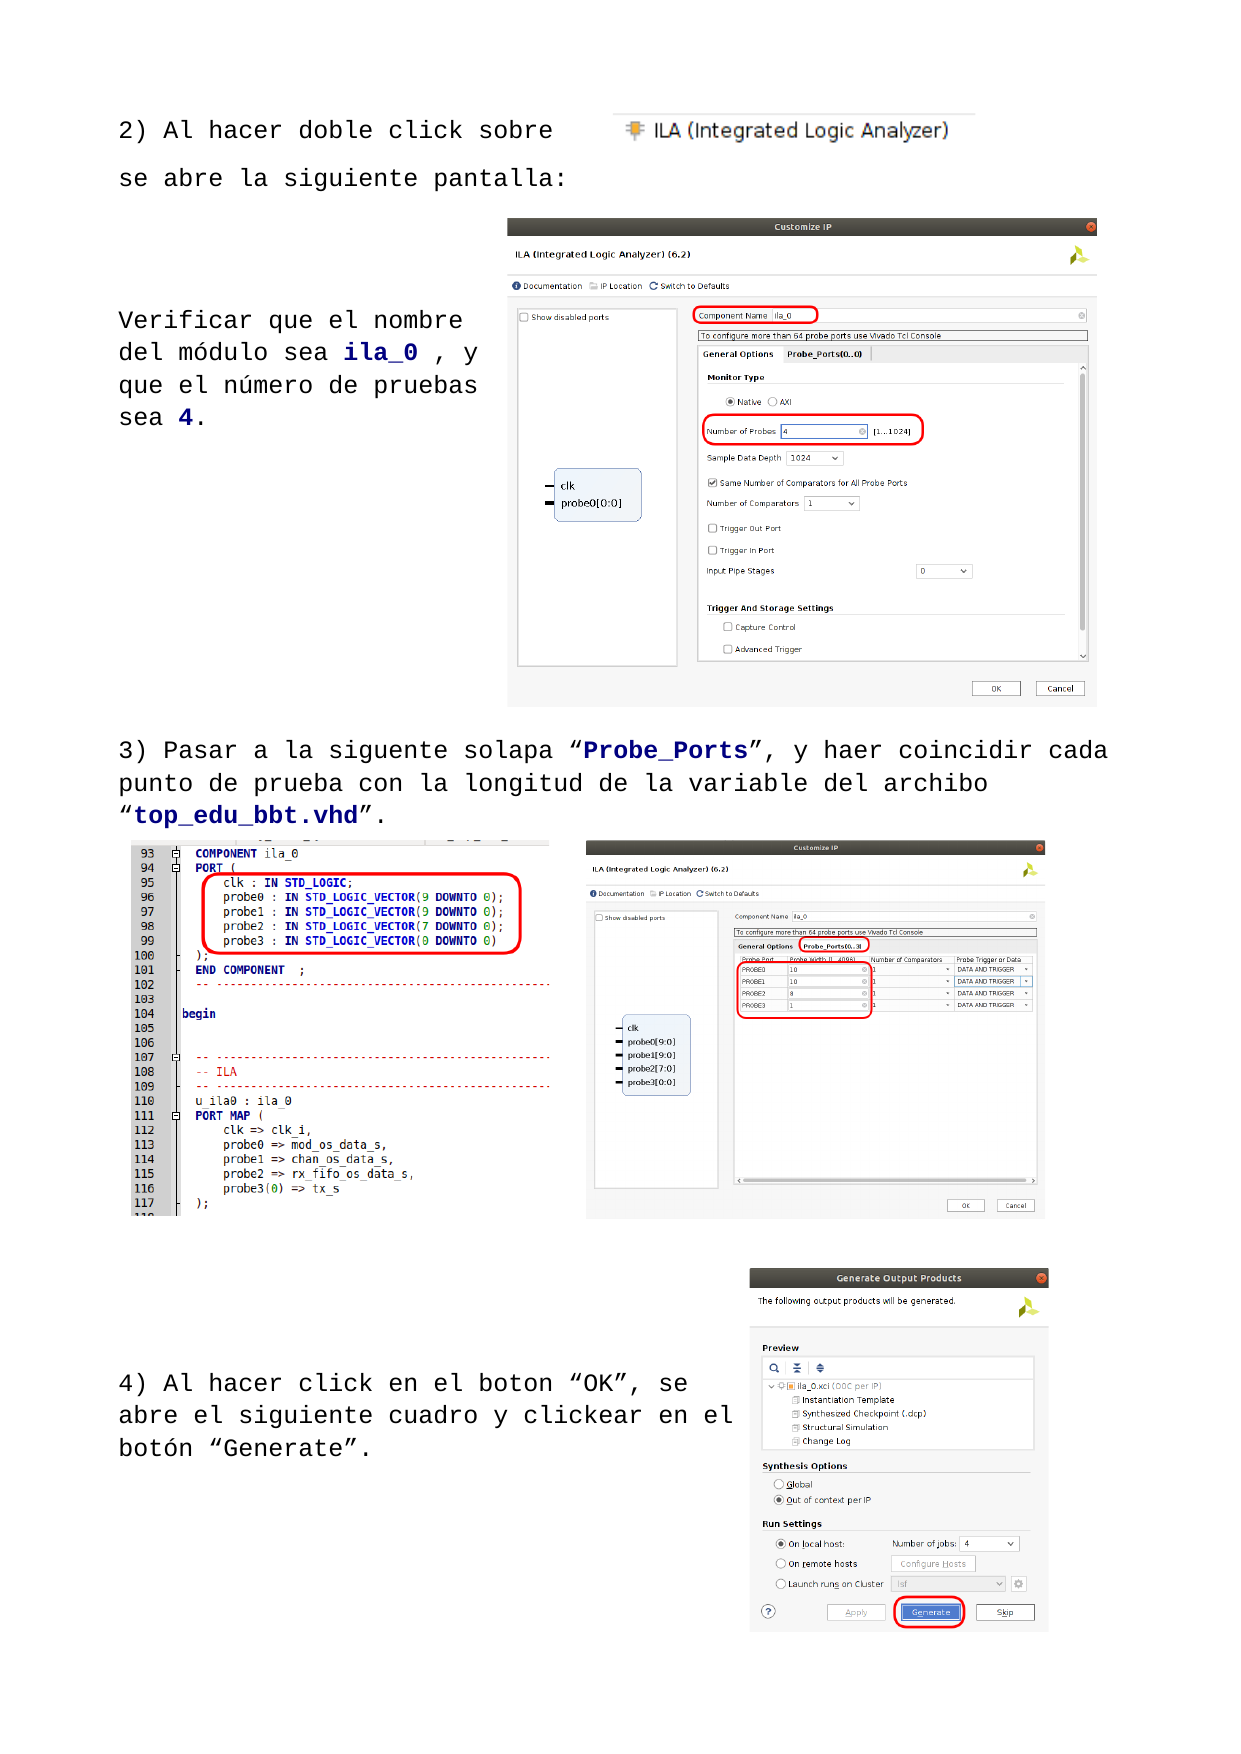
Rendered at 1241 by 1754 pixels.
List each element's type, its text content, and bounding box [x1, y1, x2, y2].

picture [507, 218, 1097, 707]
picture [131, 840, 550, 1216]
text se abre la siguiente pantalla: [118, 165, 1122, 193]
picture [612, 112, 976, 146]
picture [586, 840, 1046, 1219]
text [1049, 1370, 1122, 1463]
text [976, 118, 1122, 146]
text 2) Al hacer doble click sobre [118, 118, 612, 146]
text [1097, 307, 1122, 433]
text Verificar que el nombre del módulo sea ila_0 , y que el número de pruebas sea 4. [118, 307, 507, 433]
text 4) Al hacer click en el boton “OK”, se abre el siguiente cuadro y clickear en el botón “Generate”. [118, 1370, 749, 1463]
picture [749, 1268, 1049, 1632]
text 3) Pasar a la siguente solapa “Probe_Ports”, y haer coincidir cada punto de prueba con la longitud de la variable del archibo “top_edu_bbt.vhd”. [118, 738, 1122, 831]
